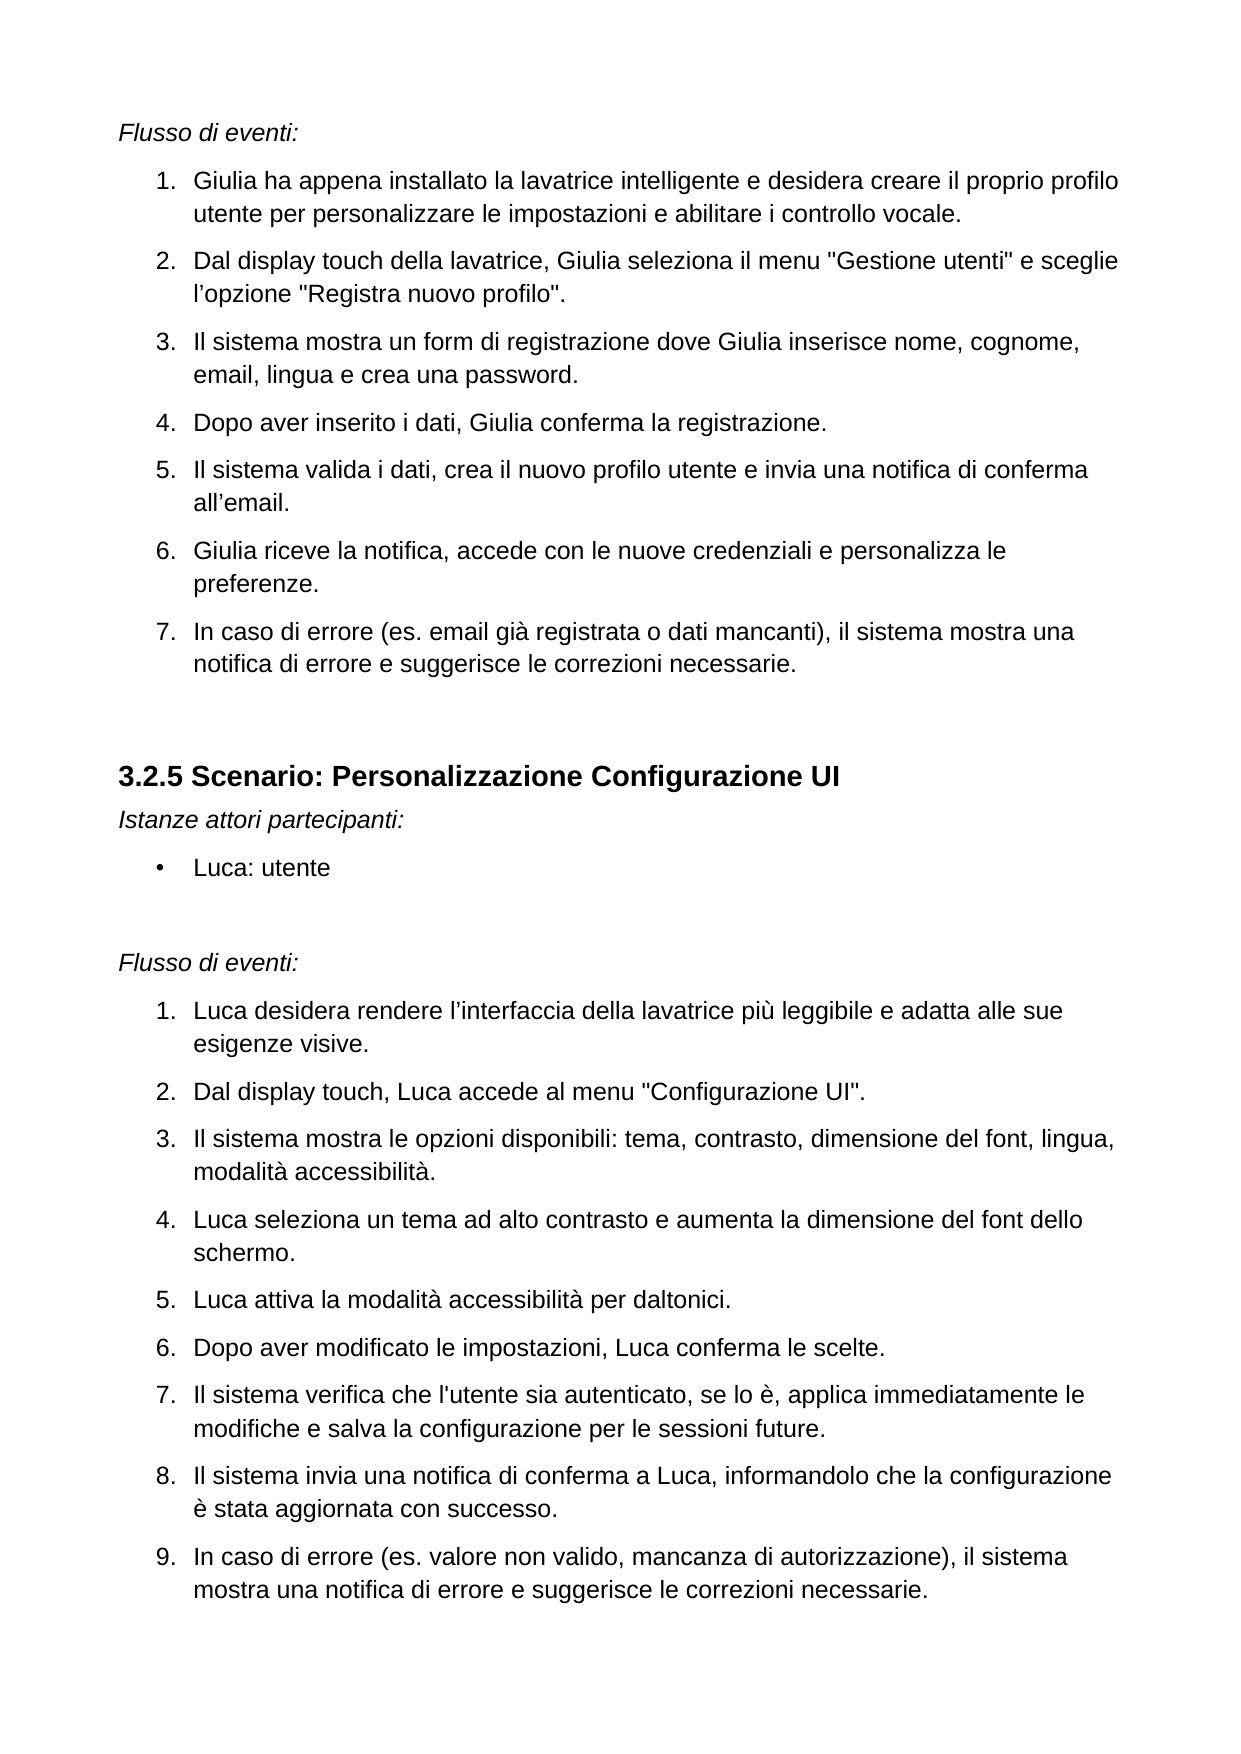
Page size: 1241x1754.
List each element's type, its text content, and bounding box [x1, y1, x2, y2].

text Flusso di eventi: [118, 948, 1122, 977]
subtitle 3.2.5 Scenario: Personalizzazione Configurazione UI [118, 759, 1122, 793]
list Il sistema invia una notifica di conferma a Luca, informandolo che la configurazione è stata aggiornata con successo. [156, 1461, 1122, 1523]
list Luca desidera rendere l’interfaccia della lavatrice più leggibile e adatta alle sue esigenze visive. [156, 996, 1122, 1058]
list Il sistema mostra le opzioni disponibili: tema, contrasto, dimensione del font, lingua, modalità accessibilità. [156, 1124, 1122, 1186]
text Istanze attori partecipanti: [118, 805, 1122, 834]
list Giulia riceve la notifica, accede con le nuove credenziali e personalizza le preferenze. [156, 536, 1122, 598]
list Il sistema valida i dati, crea il nuovo profilo utente e invia una notifica di conferma all’email. [156, 455, 1122, 517]
list Giulia ha appena installato la lavatrice intelligente e desidera creare il proprio profilo utente per personalizzare le impostazioni e abilitare i controllo vocale. [156, 166, 1122, 227]
list In caso di errore (es. valore non valido, mancanza di autorizzazione), il sistema mostra una notifica di errore e suggerisce le correzioni necessarie. [156, 1542, 1122, 1603]
list Il sistema verifica che l'utente sia autenticato, se lo è, applica immediatamente le modifiche e salva la configurazione per le sessioni future. [156, 1381, 1122, 1442]
list Dopo aver inserito i dati, Giulia conferma la registrazione. [156, 408, 1122, 436]
list In caso di errore (es. email già registrata o dati mancanti), il sistema mostra una notifica di errore e suggerisce le correzioni necessarie. [156, 616, 1122, 678]
list Luca seleziona un tema ad alto contrasto e aumenta la dimensione del font dello schermo. [156, 1205, 1122, 1266]
text Flusso di eventi: [118, 118, 1122, 147]
list Il sistema mostra un form di registrazione dove Giulia inserisce nome, cognome, email, lingua e crea una password. [156, 327, 1122, 389]
list Luca: utente [156, 853, 1122, 882]
list Dal display touch, Luca accede al menu "Configurazione UI". [156, 1076, 1122, 1105]
list Dal display touch della lavatrice, Giulia seleziona il menu "Gestione utenti" e sceglie l’opzione "Registra nuovo profilo". [156, 246, 1122, 308]
list Dopo aver modificato le impostazioni, Luca conferma le scelte. [156, 1333, 1122, 1362]
list Luca attiva la modalità accessibilità per daltonici. [156, 1285, 1122, 1314]
